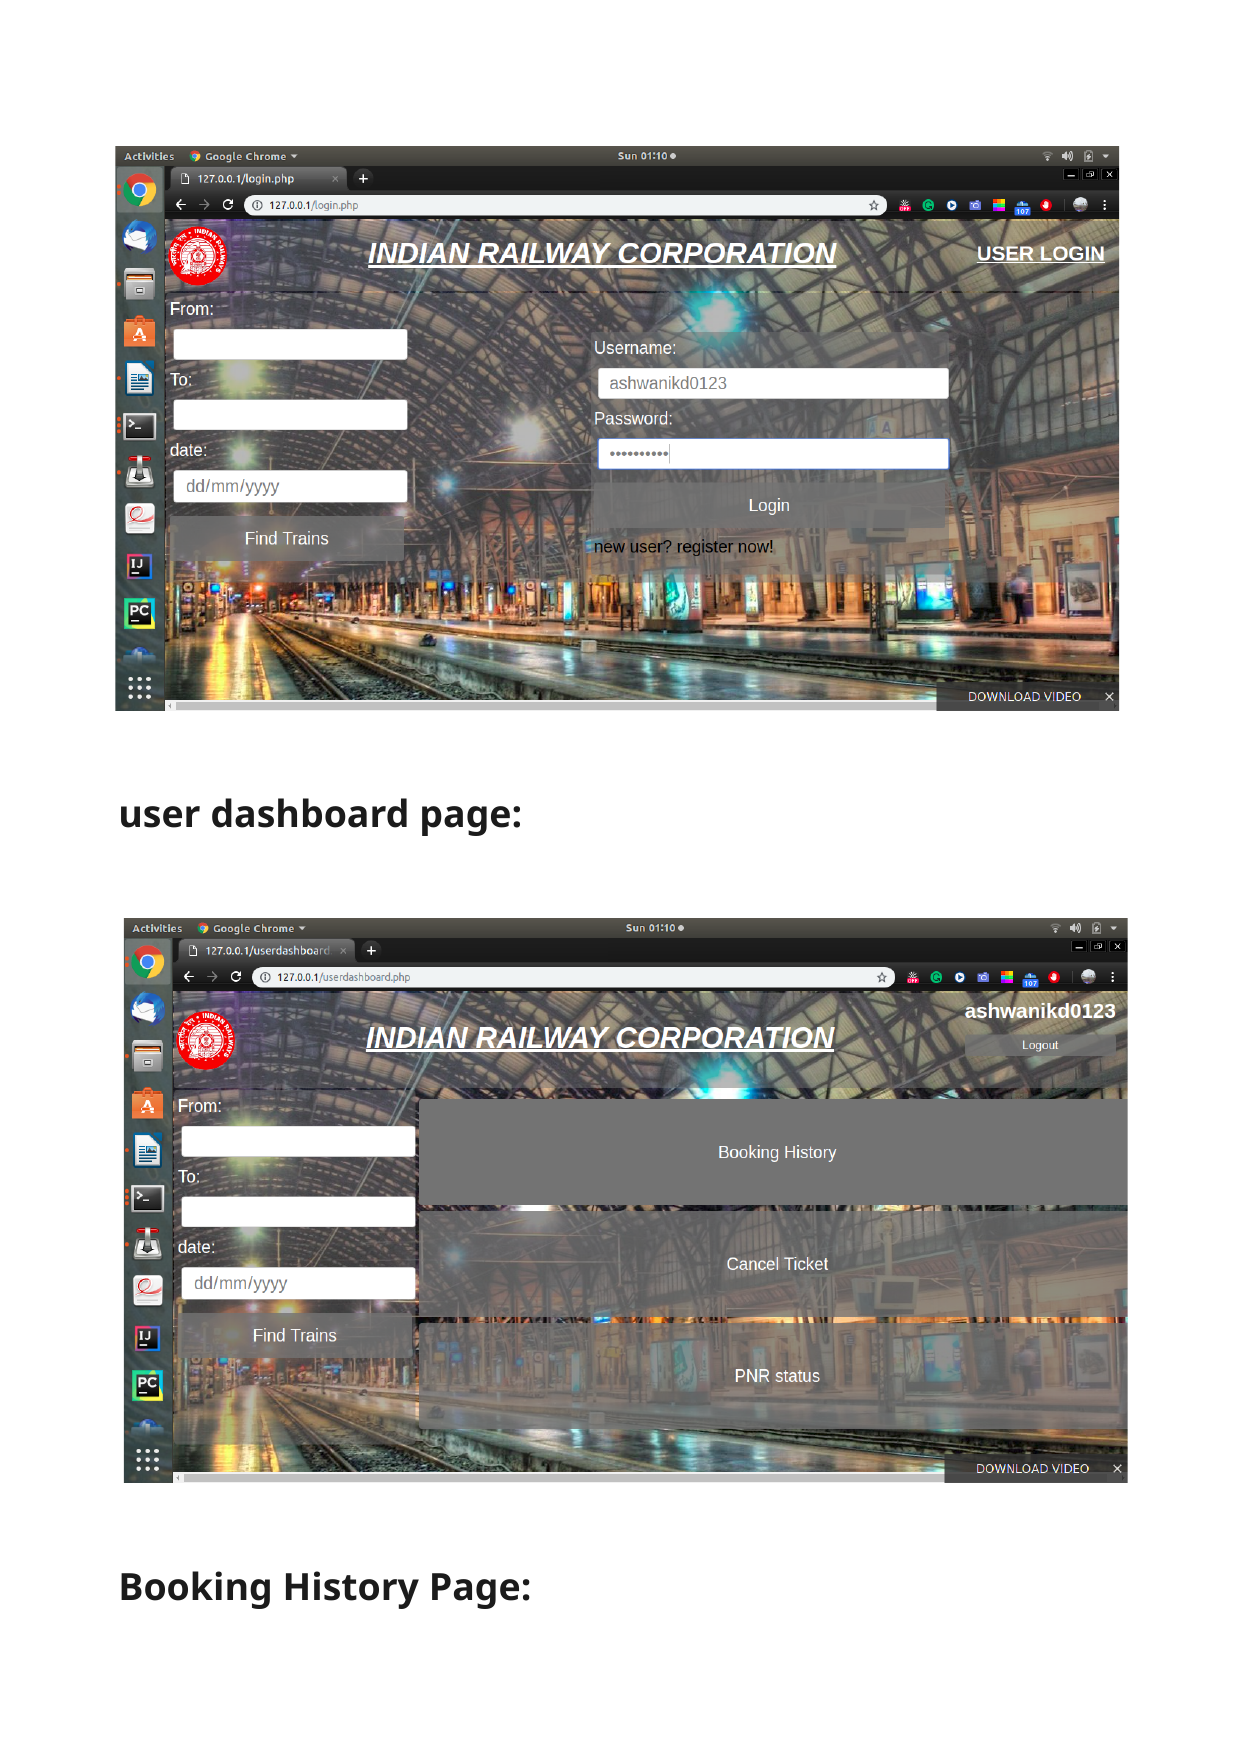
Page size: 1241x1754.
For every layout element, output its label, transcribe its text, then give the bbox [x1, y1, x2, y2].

text Booking History Page: [118, 1560, 1122, 1611]
text user dashboard page: [118, 788, 1122, 839]
picture [115, 146, 1120, 711]
picture [123, 918, 1128, 1483]
